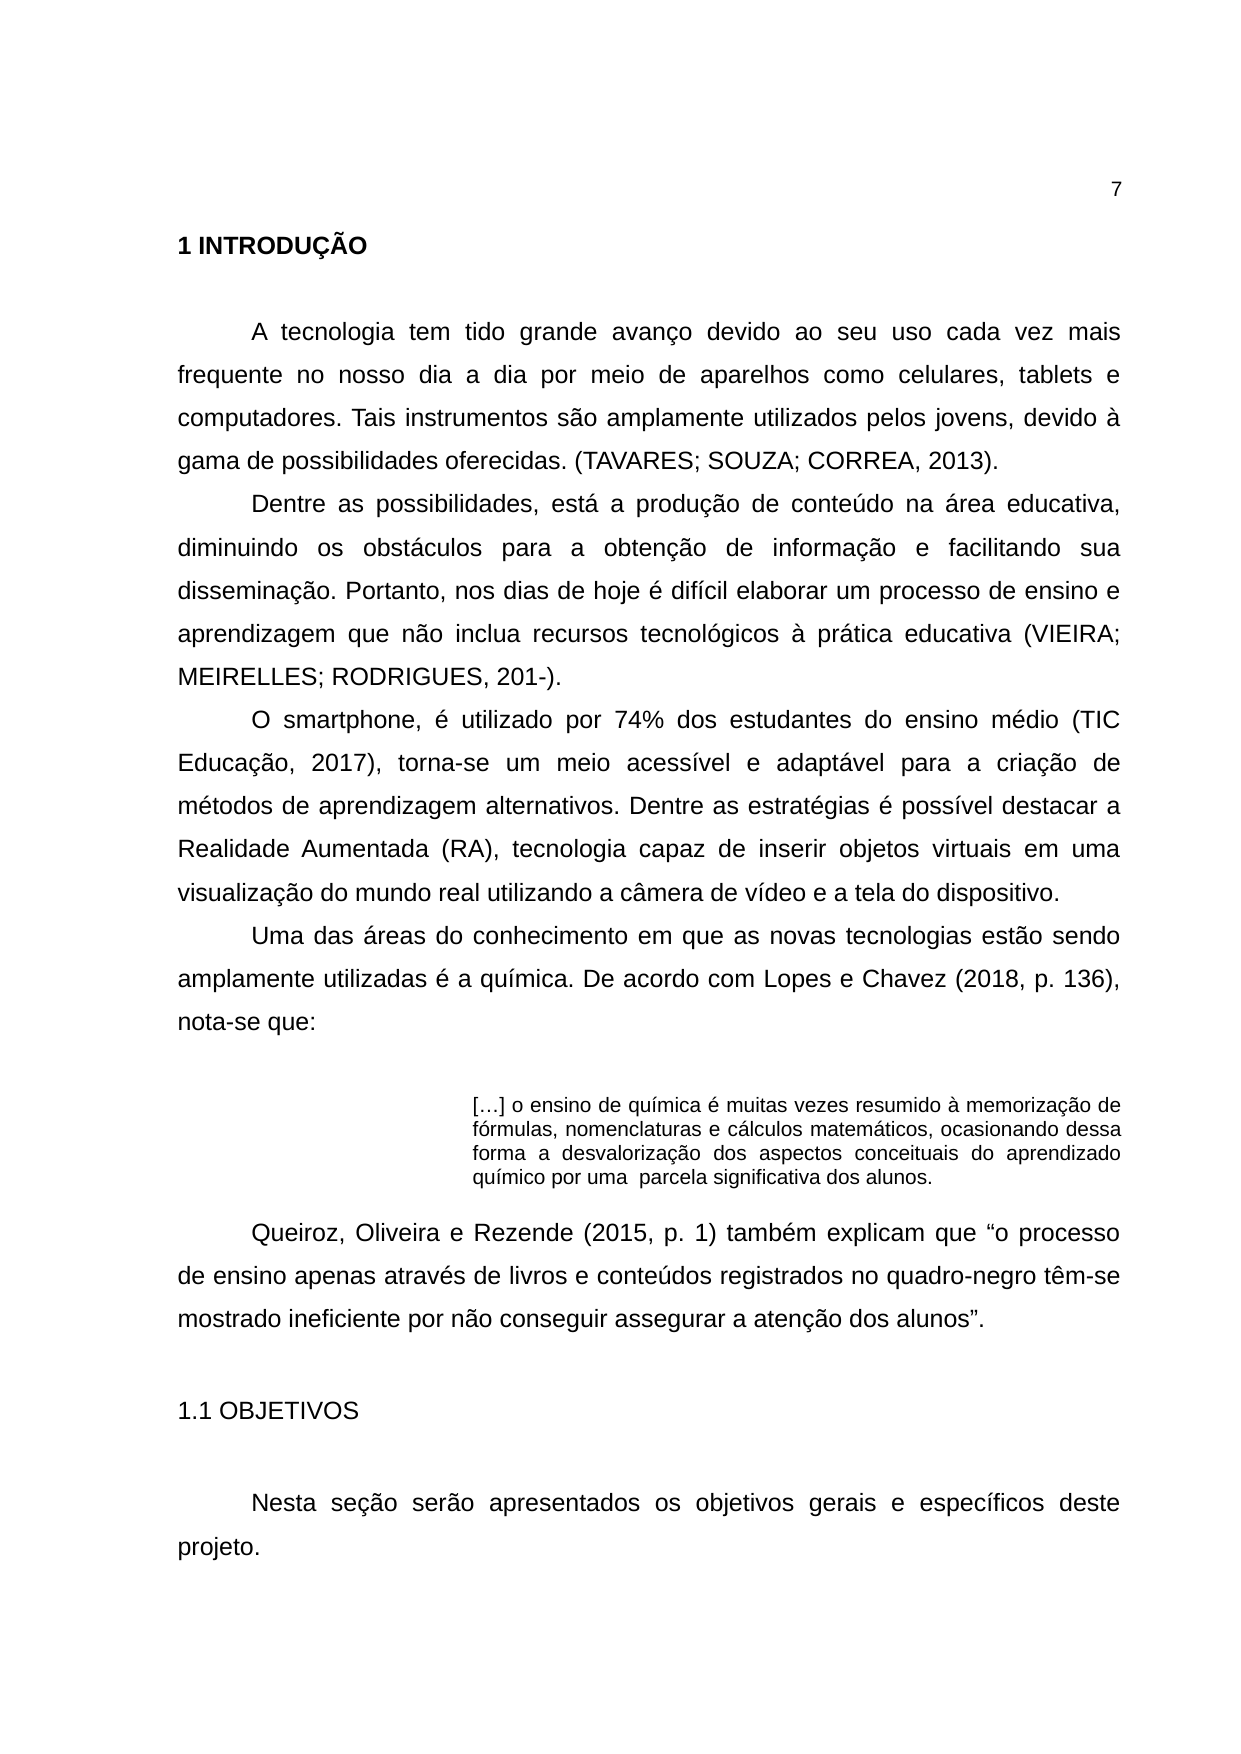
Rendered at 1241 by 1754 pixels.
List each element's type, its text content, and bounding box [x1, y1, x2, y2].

text Dentre as possibilidades, está a produção de conteúdo na área educativa, diminuindo os obstáculos para a obtenção de informação e facilitando sua disseminação. Portanto, nos dias de hoje é difícil elaborar um processo de ensino e aprendizagem que não inclua recursos tecnológicos à prática educativa (VIEIRA; MEIRELLES; RODRIGUES, 201-). [177, 489, 1122, 691]
text Nesta seção serão apresentados os objetivos gerais e específicos deste projeto. [177, 1488, 1122, 1560]
subtitle 1 INTRODUÇÃO [177, 231, 1122, 259]
text Queiroz, Oliveira e Rezende (2015, p. 1) também explicam que “o processo de ensino apenas através de livros e conteúdos registrados no quadro-negro têm-se mostrado ineficiente por não conseguir assegurar a atenção dos alunos”. [177, 1218, 1122, 1333]
text Uma das áreas do conhecimento em que as novas tecnologias estão sendo amplamente utilizadas é a química. De acordo com Lopes e Chavez (2018, p. 136), nota-se que: [177, 921, 1122, 1036]
text O smartphone, é utilizado por 74% dos estudantes do ensino médio (TIC Educação, 2017), torna-se um meio acessível e adaptável para a criação de métodos de aprendizagem alternativos. Dentre as estratégias é possível destacar a Realidade Aumentada (RA), tecnologia capaz de inserir objetos virtuais em uma visualização do mundo real utilizando a câmera de vídeo e a tela do dispositivo. [177, 705, 1122, 906]
text A tecnologia tem tido grande avanço devido ao seu uso cada vez mais frequente no nosso dia a dia por meio de aparelhos como celulares, tablets e computadores. Tais instrumentos são amplamente utilizados pelos jovens, devido à gama de possibilidades oferecidas. (TAVARES; SOUZA; CORREA, 2013). [177, 317, 1122, 475]
text […] o ensino de química é muitas vezes resumido à memorização de fórmulas, nomenclaturas e cálculos matemáticos, ocasionando dessa forma a desvalorização dos aspectos conceituais do aprendizado químico por uma parcela significativa dos alunos. [472, 1093, 1122, 1189]
subtitle 1.1 Objetivos [177, 1396, 1122, 1425]
